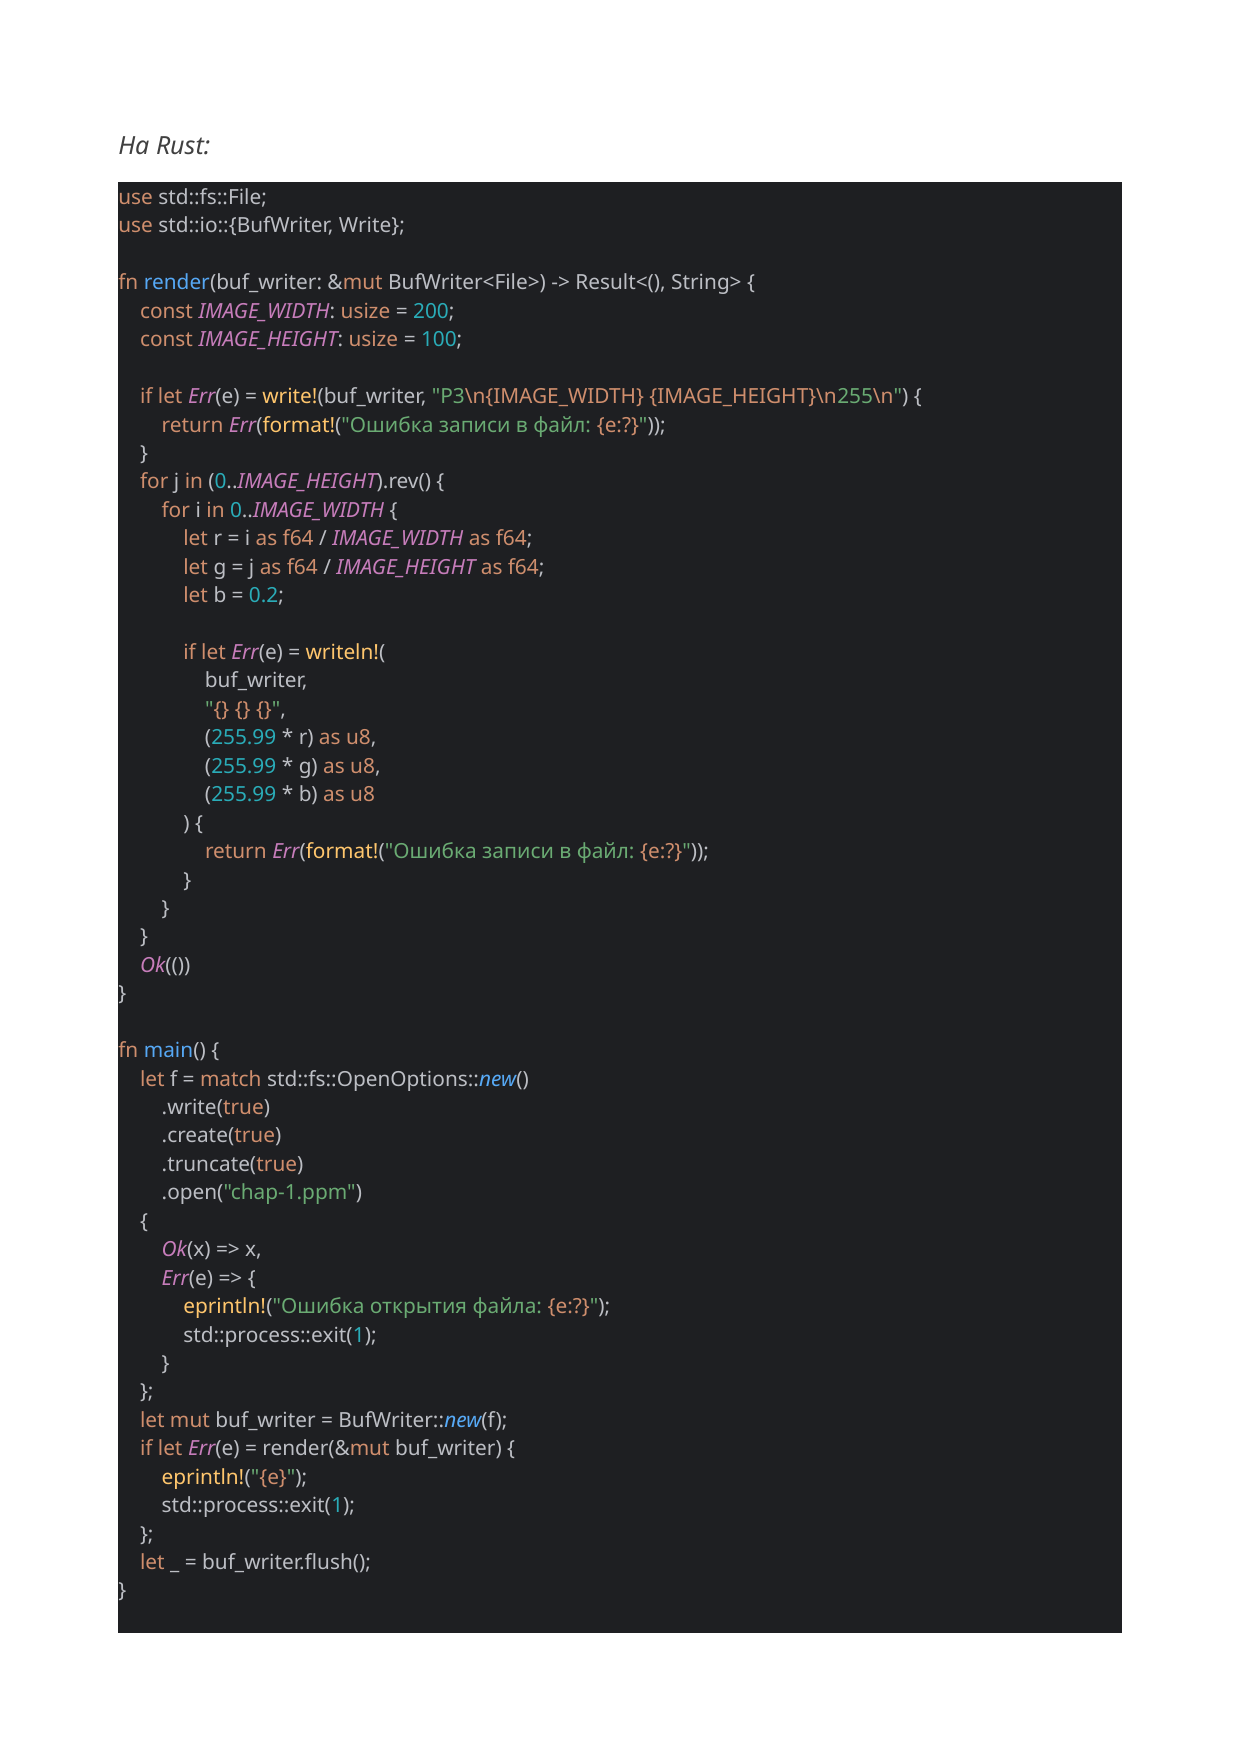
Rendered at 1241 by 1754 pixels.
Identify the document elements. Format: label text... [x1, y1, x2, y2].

text На Rust: [118, 118, 1122, 162]
text use std::fs::File; use std::io::{BufWriter, Write}; fn render(buf_writer: &mut BufWriter<File>) -> Result<(), String> { const IMAGE_WIDTH: usize = 200; const IMAGE_HEIGHT: usize = 100; if let Err(e) = write!(buf_writer, "P3\n{IMAGE_WIDTH} {IMAGE_HEIGHT}\n255\n") { return Err(format!("Ошибка записи в файл: {e:?}")); } for j in (0..IMAGE_HEIGHT).rev() { for i in 0..IMAGE_WIDTH { let r = i as f64 / IMAGE_WIDTH as f64; let g = j as f64 / IMAGE_HEIGHT as f64; let b = 0.2; if let Err(e) = writeln!( buf_writer, "{} {} {}", (255.99 * r) as u8, (255.99 * g) as u8, (255.99 * b) as u8 ) { return Err(format!("Ошибка записи в файл: {e:?}")); } } } Ok(()) } fn main() { let f = match std::fs::OpenOptions::new() .write(true) .create(true) .truncate(true) .open("chap-1.ppm") { Ok(x) => x, Err(e) => { eprintln!("Ошибка открытия файла: {e:?}"); std::process::exit(1); } }; let mut buf_writer = BufWriter::new(f); if let Err(e) = render(&mut buf_writer) { eprintln!("{e}"); std::process::exit(1); }; let _ = buf_writer.flush(); } [118, 182, 1122, 1633]
